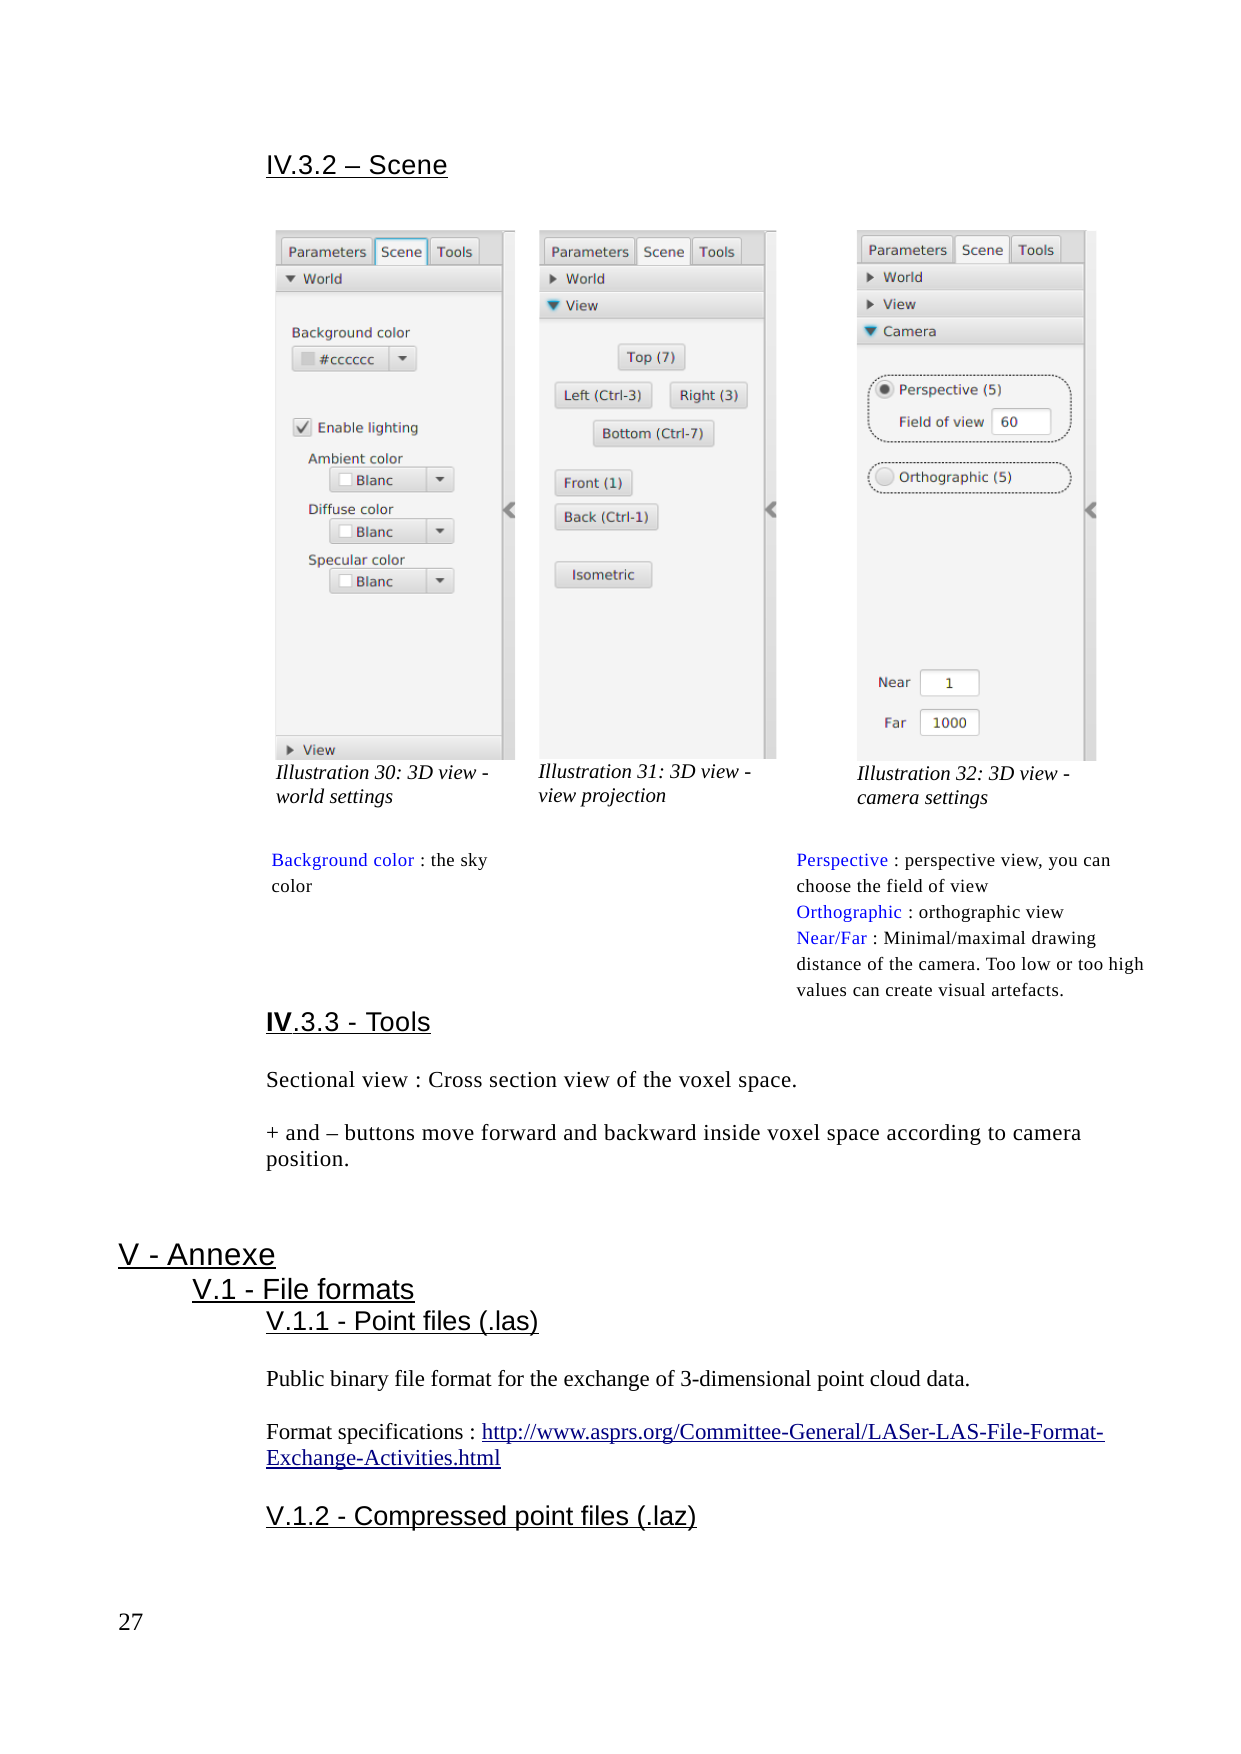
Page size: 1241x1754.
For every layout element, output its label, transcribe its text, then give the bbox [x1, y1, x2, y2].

table_cell Perspective : perspective view, you can choose the field of view Orthographic : orthographic view Near/Far : Minimal/maximal drawing distance of the camera. Too low or too high values can create visual artefacts. [791, 844, 1162, 1006]
table_header [791, 212, 1162, 844]
subtitle V.1.1 - Point files (.las) [266, 1305, 1122, 1337]
table_header [525, 212, 791, 844]
table_cell Background color : the sky color [266, 844, 525, 1006]
table_cell [525, 844, 791, 1006]
text + and – buttons move forward and backward inside voxel space according to camera position. [266, 1118, 1122, 1171]
subtitle V.1.2 - Compressed point files (.laz) [266, 1499, 1122, 1531]
text Public binary file format for the exchange of 3-dimensional point cloud data. [266, 1365, 1122, 1392]
subtitle IV.3.2 – Scene [266, 149, 1122, 181]
text Sectional view : Cross section view of the voxel space. [266, 1066, 1122, 1092]
subtitle IV.3.3 - Tools [266, 1006, 1122, 1037]
table_header [266, 212, 525, 844]
subtitle V.1 - File formats [192, 1272, 1122, 1305]
picture [856, 230, 1097, 761]
picture [539, 230, 777, 759]
picture [275, 230, 516, 760]
subtitle V - Annexe [118, 1236, 1122, 1272]
text Format specifications : http://www.asprs.org/Committee-General/LASer-LAS-File-Format-Exchange-Activities.html [266, 1418, 1122, 1471]
